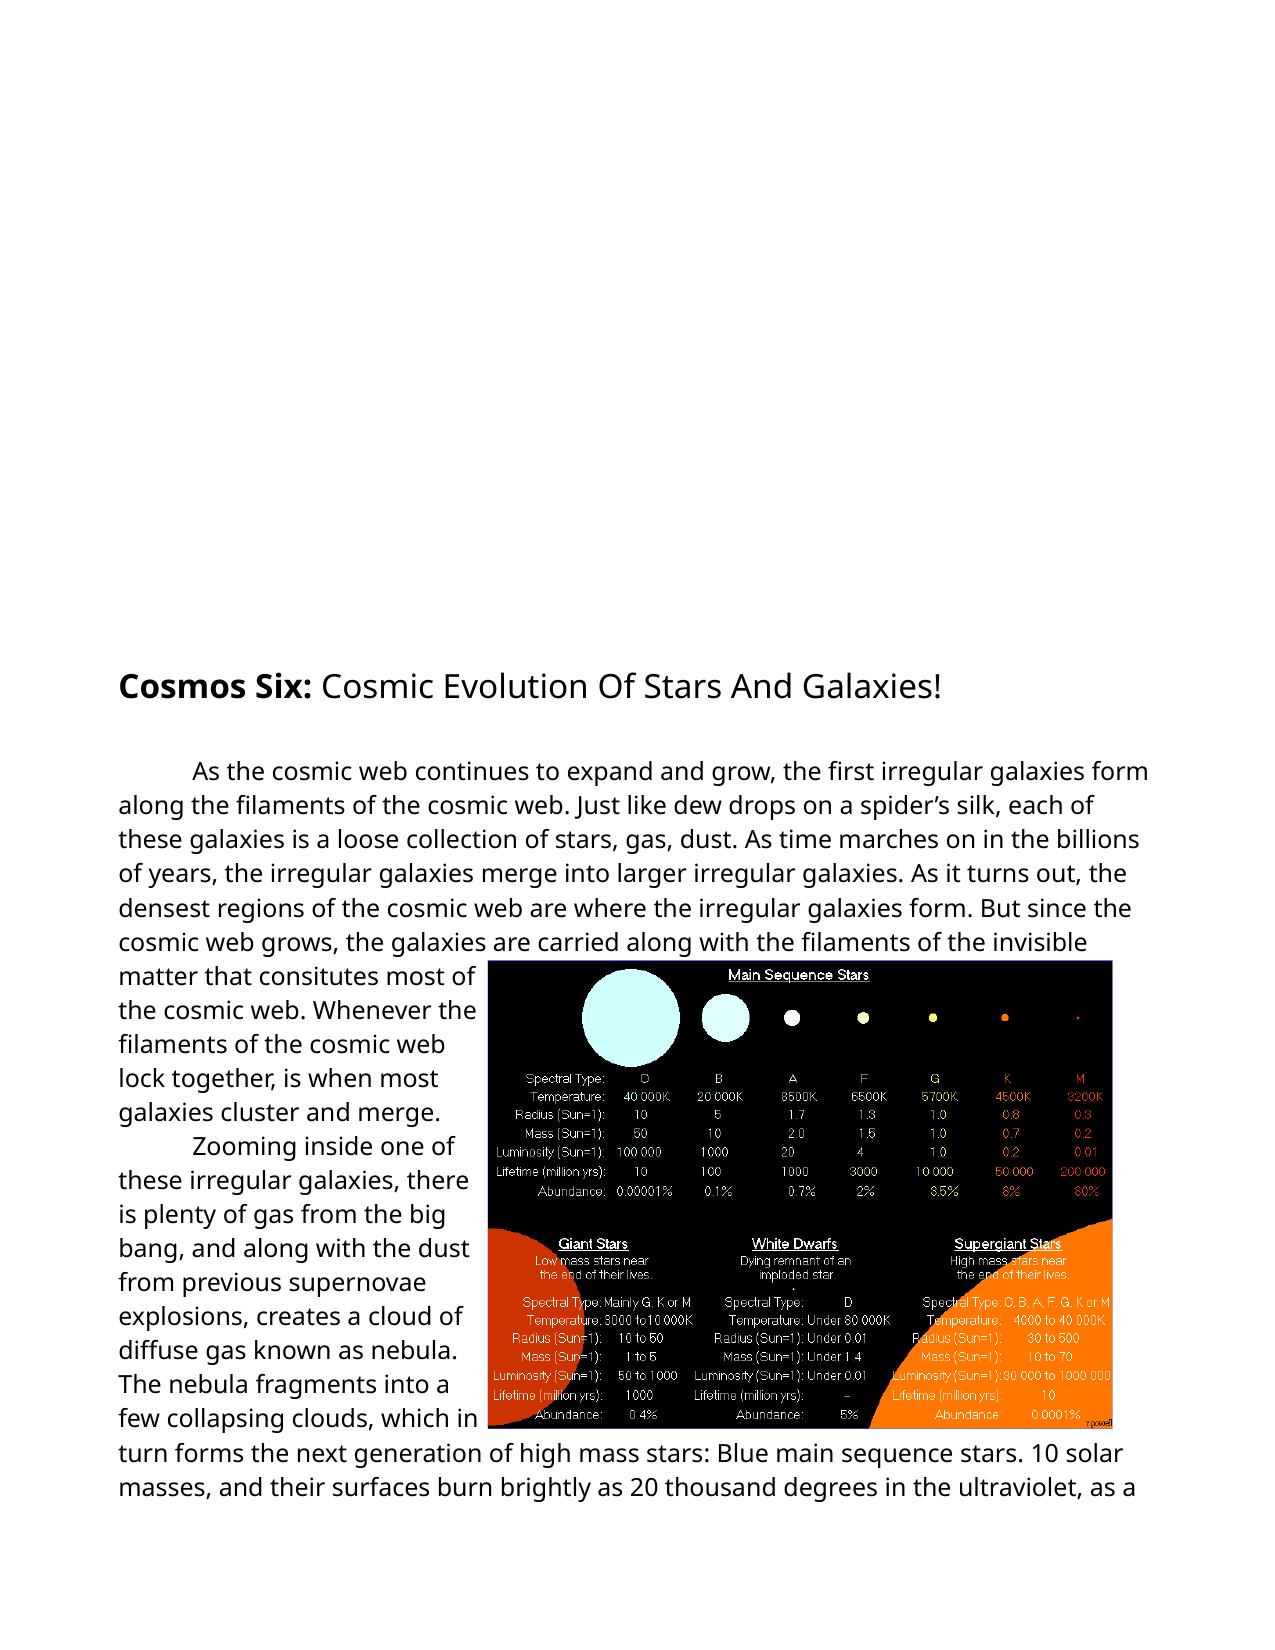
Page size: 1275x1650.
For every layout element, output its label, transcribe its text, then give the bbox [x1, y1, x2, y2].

text Zooming inside one of these irregular galaxies, there is plenty of gas from the big bang, and along with the dust from previous supernovae explosions, creates a cloud of diffuse gas known as nebula. The nebula fragments into a few collapsing clouds, which in turn forms the next generation of high mass stars: Blue main sequence stars. 10 solar masses, and their surfaces burn brightly as 20 thousand degrees in the ultraviolet, as a [118, 1129, 1157, 1503]
picture [487, 960, 1113, 1429]
text Cosmos Six: Cosmic Evolution Of Stars And Galaxies! [118, 663, 1157, 708]
text As the cosmic web continues to expand and grow, the first irregular galaxies form along the filaments of the cosmic web. Just like dew drops on a spider’s silk, each of these galaxies is a loose collection of stars, gas, dust. As time marches on in the billions of years, the irregular galaxies merge into larger irregular galaxies. As it turns out, the densest regions of the cosmic web are where the irregular galaxies form. But since the cosmic web grows, the galaxies are carried along with the filaments of the invisible matter that consitutes most of the cosmic web. Whenever the filaments of the cosmic web lock together, is when most galaxies cluster and merge. [118, 754, 1157, 1129]
